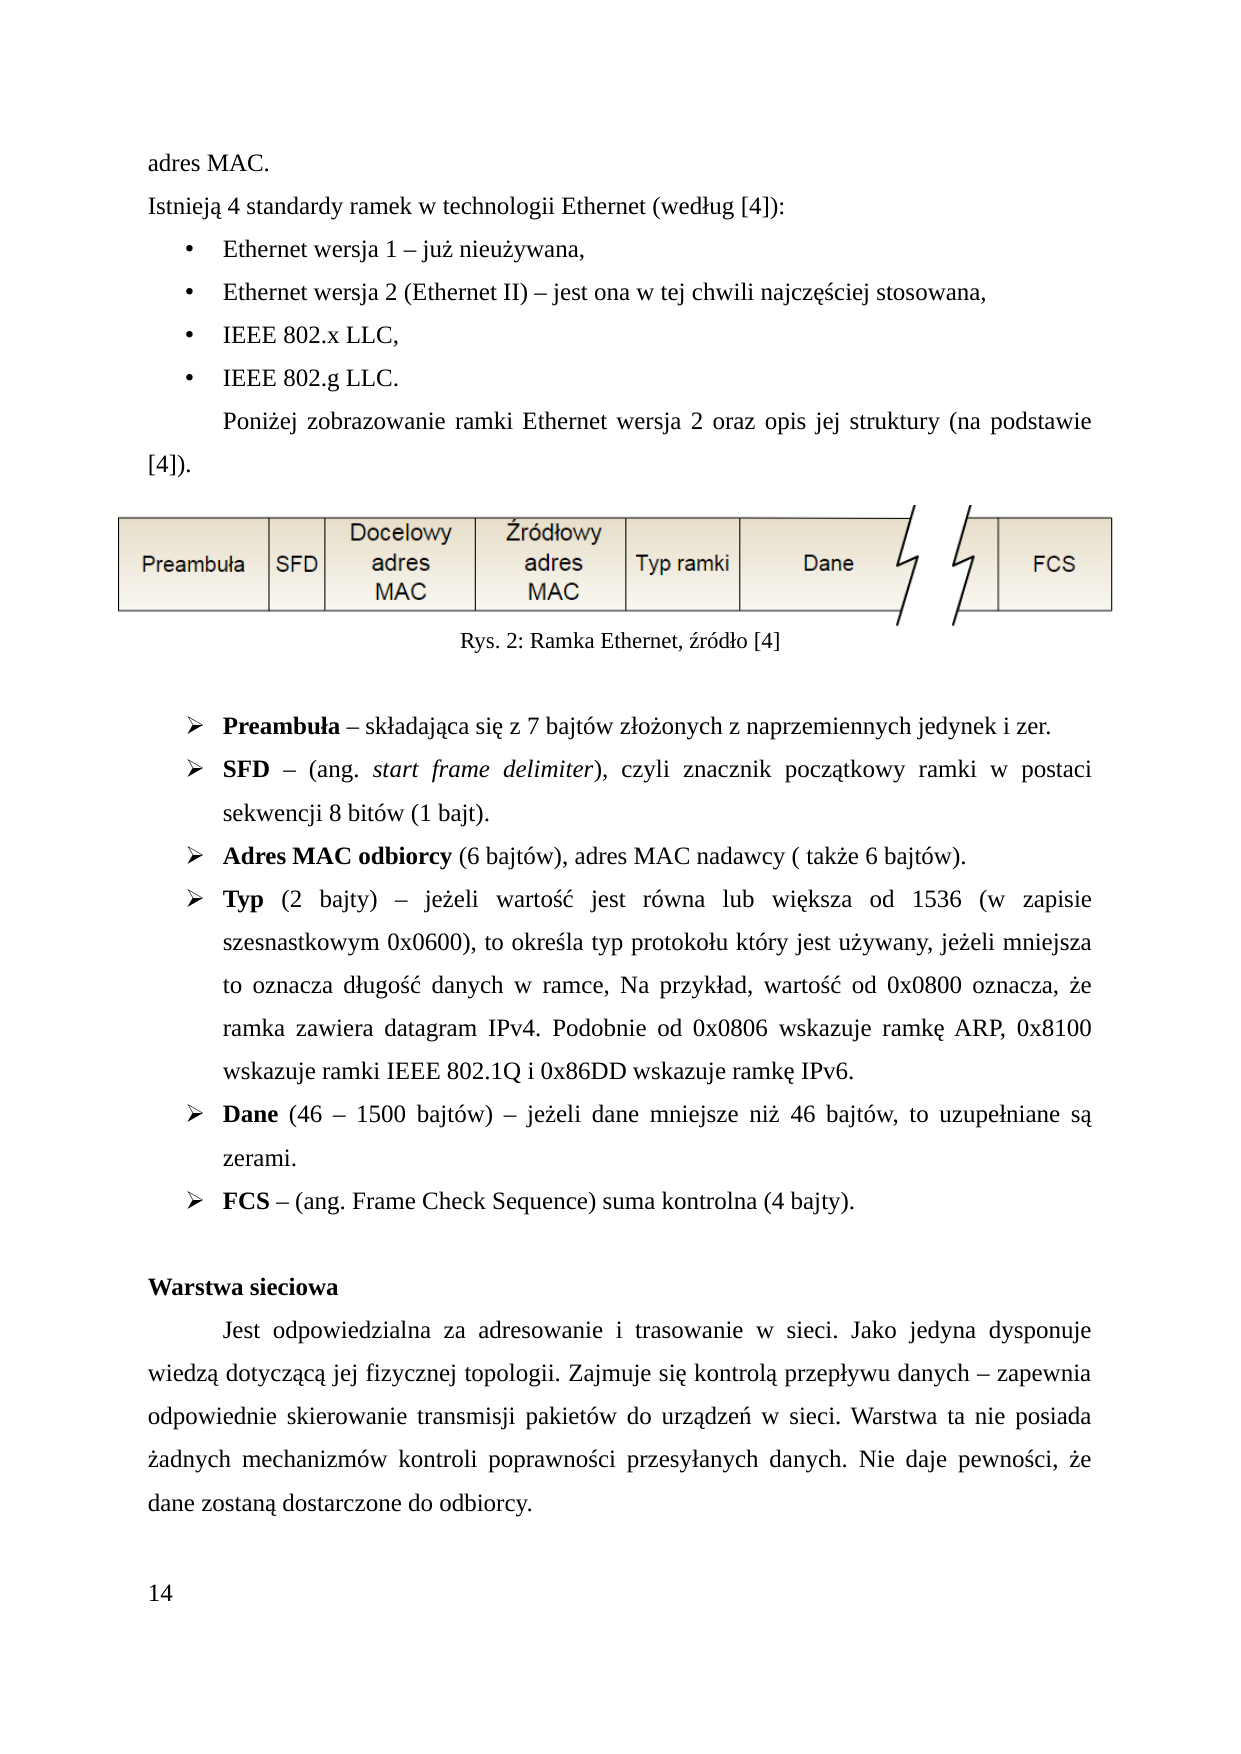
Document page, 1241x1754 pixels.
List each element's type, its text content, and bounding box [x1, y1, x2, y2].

list Dane (46 – 1500 bajtów) – jeżeli dane mniejsze niż 46 bajtów, to uzupełniane są zerami. [185, 1099, 1093, 1171]
list Typ (2 bajty) – jeżeli wartość jest równa lub większa od 1536 (w zapisie szesnastkowym 0x0600), to określa typ protokołu który jest używany, jeżeli mniejsza to oznacza długość danych w ramce, Na przykład, wartość od 0x0800 oznacza, że ramka zawiera datagram IPv4. Podobnie od 0x0806 wskazuje ramkę ARP, 0x8100 wskazuje ramki IEEE 802.1Q i 0x86DD wskazuje ramkę IPv6. [185, 884, 1093, 1085]
list FCS – (ang. Frame Check Sequence) suma kontrolna (4 bajty). [185, 1186, 1093, 1214]
picture [118, 505, 1123, 628]
text Jest odpowiedzialna za adresowanie i trasowanie w sieci. Jako jedyna dysponuje wiedzą dotyczącą jej fizycznej topologii. Zajmuje się kontrolą przepływu danych – zapewnia odpowiednie skierowanie transmisji pakietów do urządzeń w sieci. Warstwa ta nie posiada żadnych mechanizmów kontroli poprawności przesyłanych danych. Nie daje pewności, że dane zostaną dostarczone do odbiorcy. [148, 1315, 1093, 1516]
text adres MAC. [148, 148, 1093, 176]
text Istnieją 4 standardy ramek w technologii Ethernet (według [4]): [148, 191, 1093, 219]
list IEEE 802.x LLC, [185, 320, 1093, 349]
text Rys. 2: Ramka Ethernet, źródło [4] [118, 628, 1122, 654]
list IEEE 802.g LLC. [185, 363, 1093, 392]
list Preambuła – składająca się z 7 bajtów złożonych z naprzemiennych jedynek i zer. [185, 711, 1093, 740]
text Warstwa sieciowa [148, 1272, 1093, 1301]
list Ethernet wersja 1 – już nieużywana, [185, 234, 1093, 263]
list Adres MAC odbiorcy (6 bajtów), adres MAC nadawcy ( także 6 bajtów). [185, 841, 1093, 869]
text Poniżej zobrazowanie ramki Ethernet wersja 2 oraz opis jej struktury (na podstawie [4]). [148, 406, 1093, 478]
list SFD – (ang. start frame delimiter), czyli znacznik początkowy ramki w postaci sekwencji 8 bitów (1 bajt). [185, 754, 1093, 826]
list Ethernet wersja 2 (Ethernet II) – jest ona w tej chwili najczęściej stosowana, [185, 277, 1093, 306]
